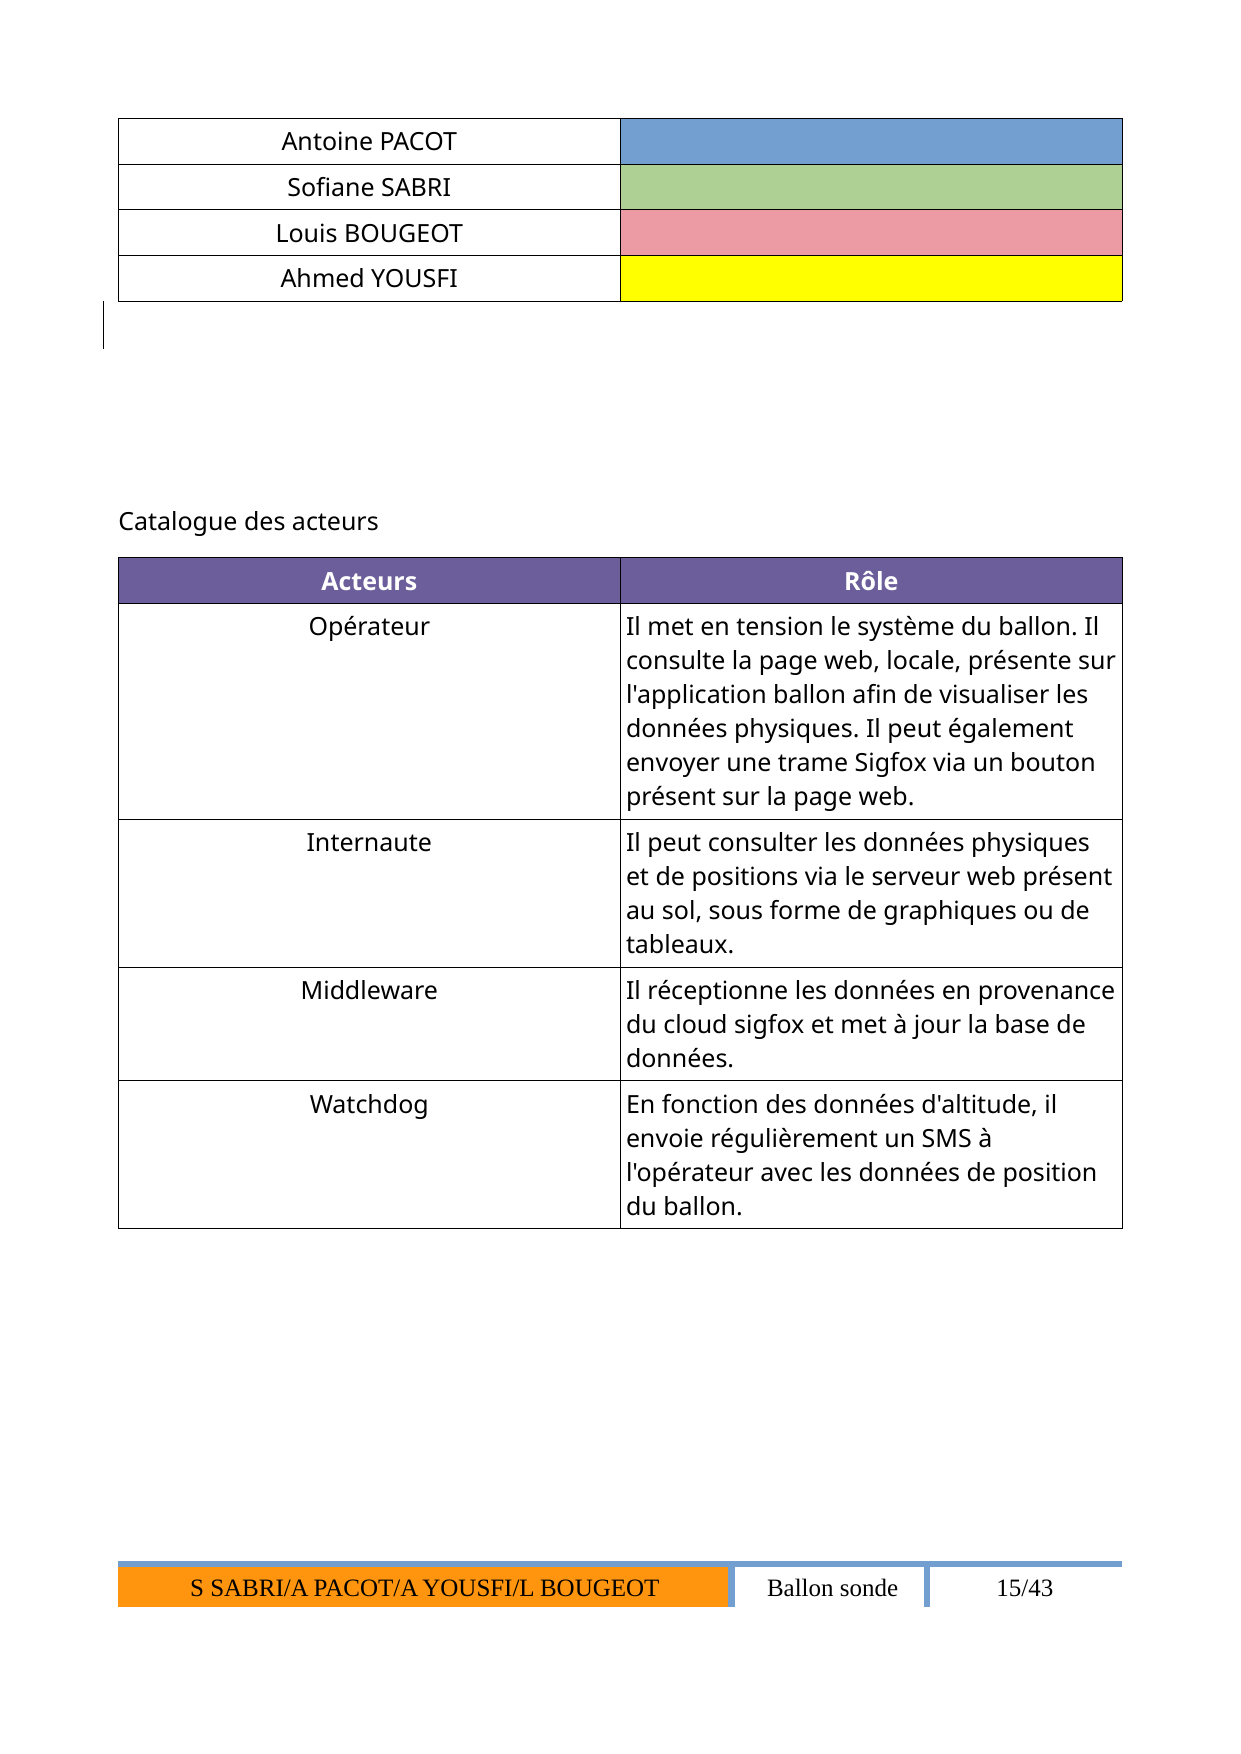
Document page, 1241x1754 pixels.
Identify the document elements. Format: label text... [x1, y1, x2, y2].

table_cell Louis BOUGEOT [119, 210, 620, 255]
table_cell Opérateur [119, 604, 620, 819]
text Catalogue des acteurs [118, 503, 1122, 538]
table_cell [621, 119, 1122, 164]
table_cell Il réceptionne les données en provenance du cloud sigfox et met à jour la base de données. [621, 968, 1122, 1080]
table_header Acteurs [119, 558, 620, 603]
table_cell Il met en tension le système du ballon. Il consulte la page web, locale, présente sur l'application ballon afin de visualiser les données physiques. Il peut également envoyer une trame Sigfox via un bouton présent sur la page web. [621, 604, 1122, 819]
table_header Rôle [621, 558, 1122, 603]
table_cell Antoine PACOT [119, 119, 620, 164]
table_cell Middleware [119, 968, 620, 1080]
table_cell Il peut consulter les données physiques et de positions via le serveur web présent au sol, sous forme de graphiques ou de tableaux. [621, 820, 1122, 967]
table_cell Watchdog [119, 1081, 620, 1228]
table_cell Ahmed YOUSFI [119, 256, 620, 301]
table_cell [621, 256, 1122, 301]
table_cell En fonction des données d'altitude, il envoie régulièrement un SMS à l'opérateur avec les données de position du ballon. [621, 1081, 1122, 1228]
table_cell Internaute [119, 820, 620, 967]
table_cell [621, 210, 1122, 255]
table_cell [621, 165, 1122, 209]
table_cell Sofiane SABRI [119, 165, 620, 209]
